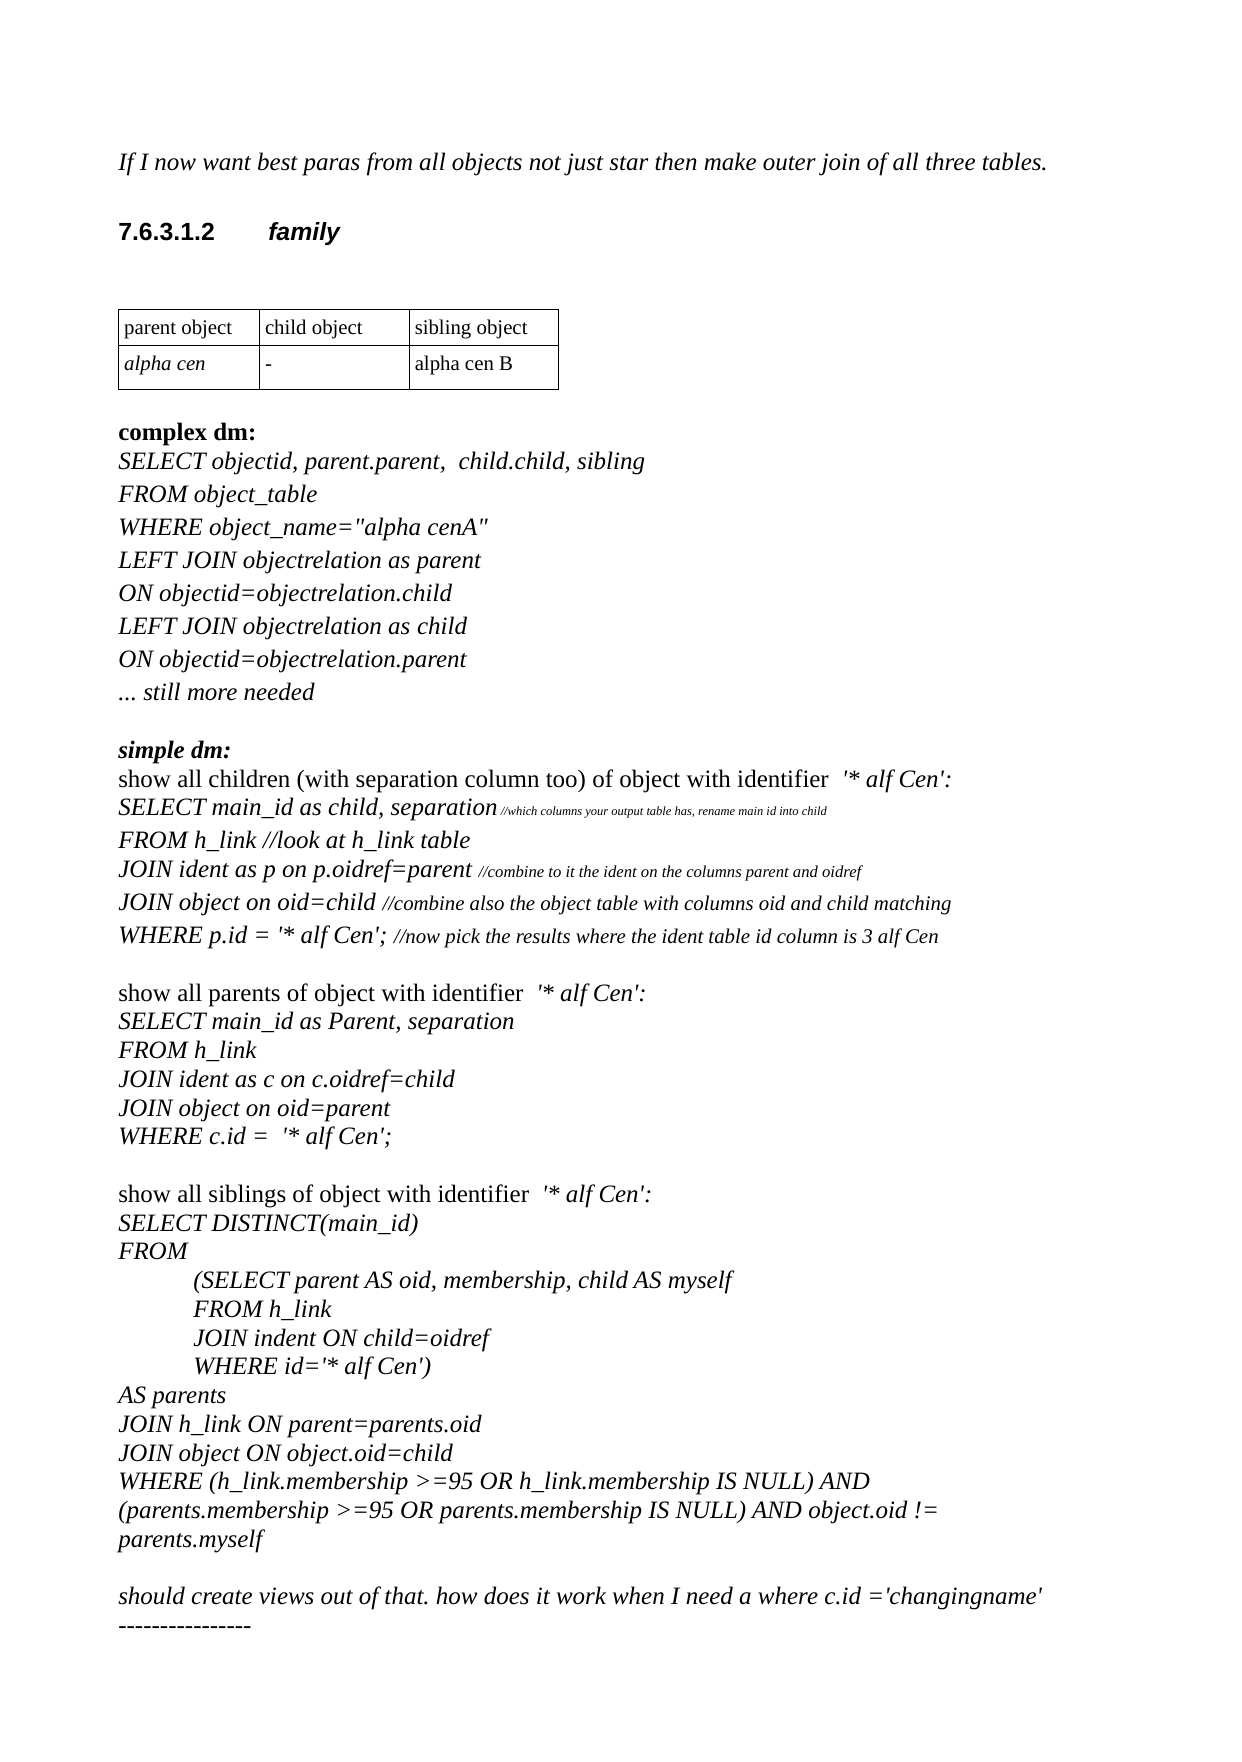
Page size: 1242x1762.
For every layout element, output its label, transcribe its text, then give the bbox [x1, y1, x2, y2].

text SELECT main_id as child, separation //which columns your output table has, rename main id into child [118, 792, 1124, 821]
text WHERE object_name="alpha cenA" [118, 512, 1124, 541]
text show all children (with separation column too) of object with identifier '* alf Cen': [118, 764, 1124, 792]
text (SELECT parent AS oid, membership, child AS myself [118, 1265, 1065, 1294]
table_cell - [260, 346, 409, 389]
text SELECT main_id as Parent, separation [118, 1006, 1124, 1035]
text WHERE id='* alf Cen') [118, 1351, 1065, 1380]
text JOIN ident as c on c.oidref=child [118, 1064, 1124, 1093]
table_cell alpha cen B [410, 346, 558, 389]
table_header parent object [119, 310, 259, 345]
text JOIN object on oid=child //combine also the object table with columns oid and child matching [118, 887, 1124, 916]
text ... still more needed [118, 677, 1124, 706]
subtitle family [118, 217, 1124, 245]
text WHERE c.id = '* alf Cen'; [118, 1121, 1124, 1150]
text FROM h_link //look at h_link table [118, 825, 1124, 854]
text show all parents of object with identifier '* alf Cen': [118, 978, 1124, 1006]
text FROM h_link [118, 1035, 1124, 1064]
text show all siblings of object with identifier '* alf Cen': [118, 1179, 1124, 1208]
text JOIN indent ON child=oidref [118, 1323, 1065, 1351]
text FROM object_table [118, 479, 1124, 508]
text AS parents [118, 1380, 1065, 1409]
table_cell alpha cen [119, 346, 259, 389]
text ON objectid=objectrelation.parent [118, 644, 1124, 673]
text FROM [118, 1236, 1065, 1265]
table_header child object [260, 310, 409, 345]
text WHERE p.id = '* alf Cen'; //now pick the results where the ident table id column is 3 alf Cen [118, 920, 1124, 949]
text ON objectid=objectrelation.child [118, 578, 1124, 607]
text LEFT JOIN objectrelation as child [118, 611, 1124, 640]
table_header sibling object [410, 310, 558, 345]
text WHERE (h_link.membership >=95 OR h_link.membership IS NULL) AND (parents.membership >=95 OR parents.membership IS NULL) AND object.oid != parents.myself [118, 1466, 1065, 1553]
text JOIN h_link ON parent=parents.oid [118, 1409, 1065, 1438]
text complex dm: [118, 417, 1124, 446]
text LEFT JOIN objectrelation as parent [118, 545, 1124, 574]
text simple dm: [118, 735, 1124, 764]
text ---------------- [118, 1610, 1124, 1639]
text JOIN object on oid=parent [118, 1093, 1124, 1121]
text JOIN ident as p on p.oidref=parent //combine to it the ident on the columns parent and oidref [118, 854, 1124, 883]
text SELECT objectid, parent.parent, child.child, sibling [118, 446, 1124, 475]
text SELECT DISTINCT(main_id) [118, 1208, 1065, 1236]
text FROM h_link [118, 1294, 1065, 1323]
text If I now want best paras from all objects not just star then make outer join of all three tables. [118, 147, 1124, 176]
text should create views out of that. how does it work when I need a where c.id ='changingname' [118, 1581, 1124, 1610]
text JOIN object ON object.oid=child [118, 1438, 1065, 1466]
